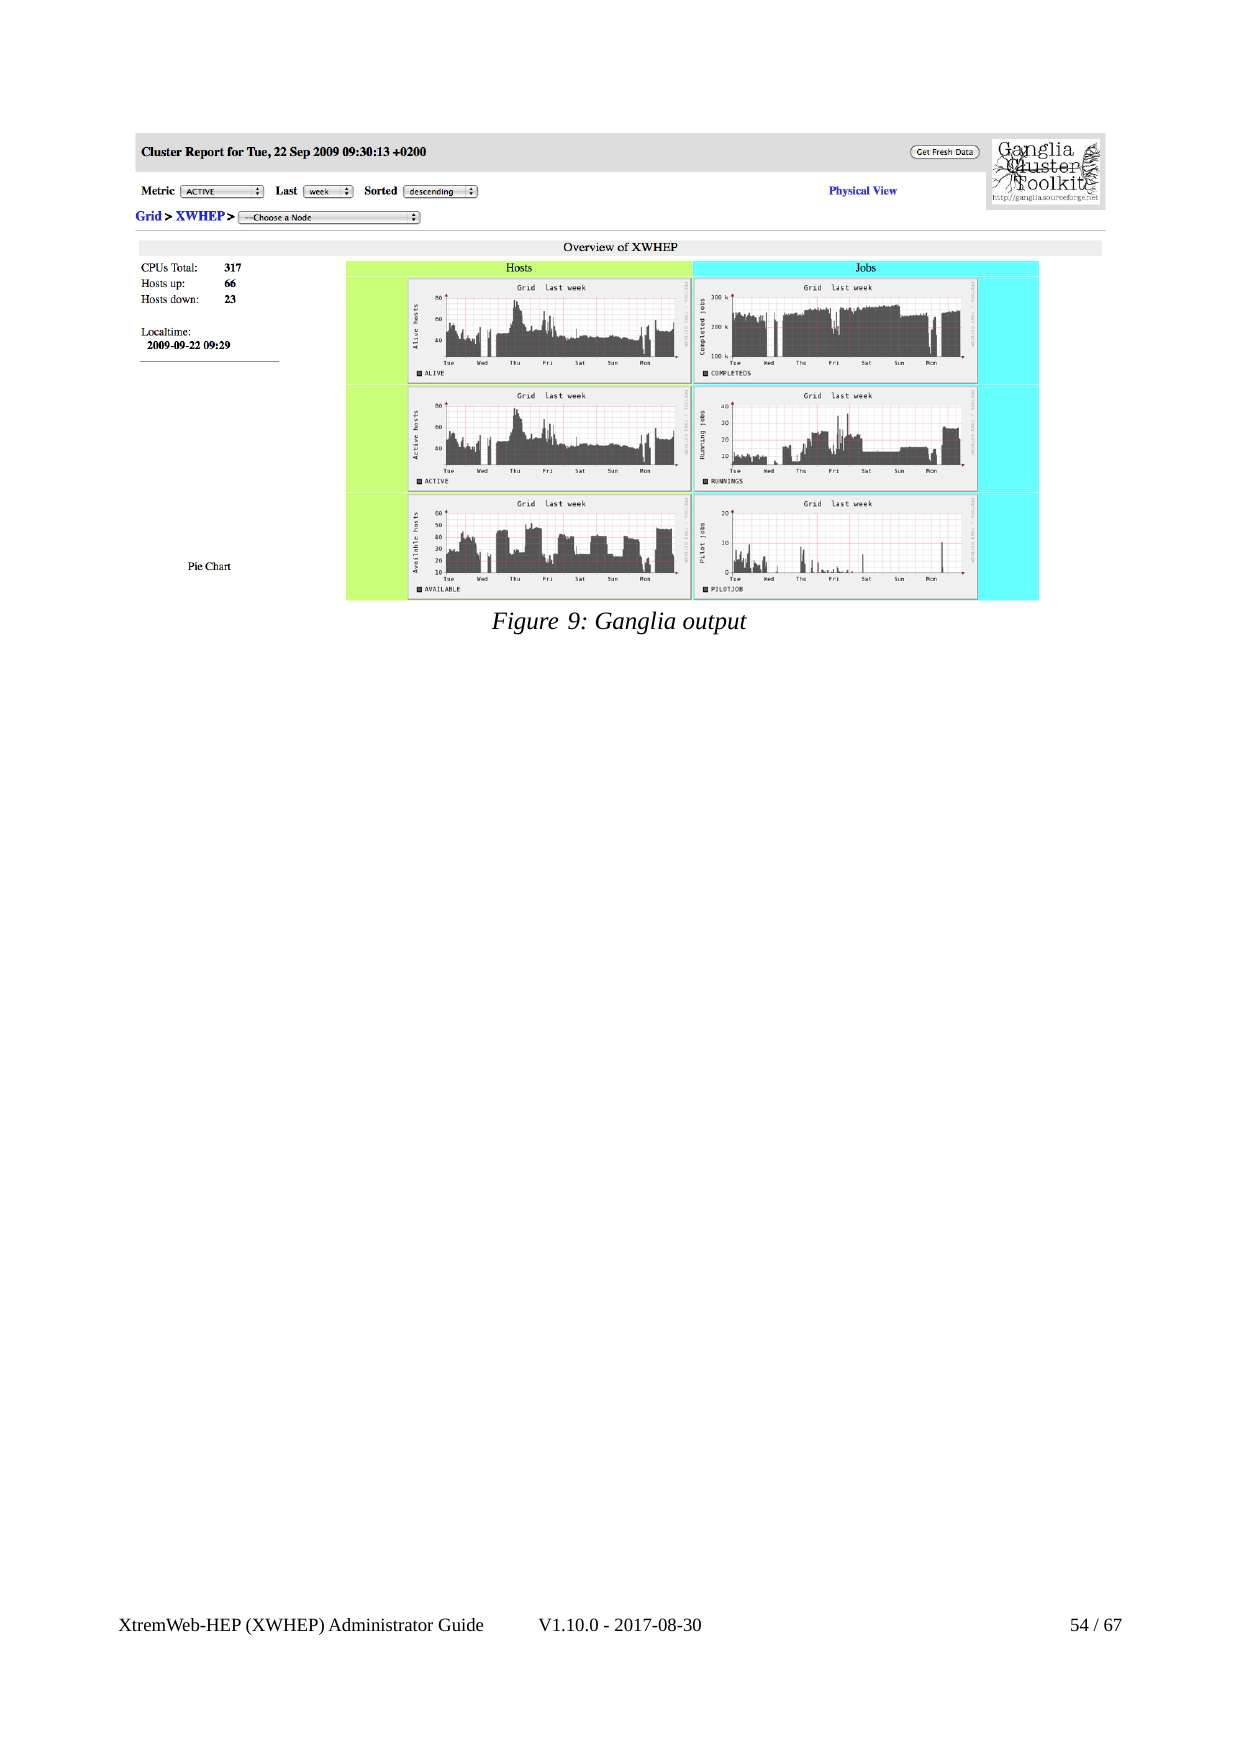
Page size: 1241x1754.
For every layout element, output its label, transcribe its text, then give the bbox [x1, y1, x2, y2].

text Figure 9: Ganglia output [133, 606, 1107, 635]
picture [133, 130, 1108, 606]
